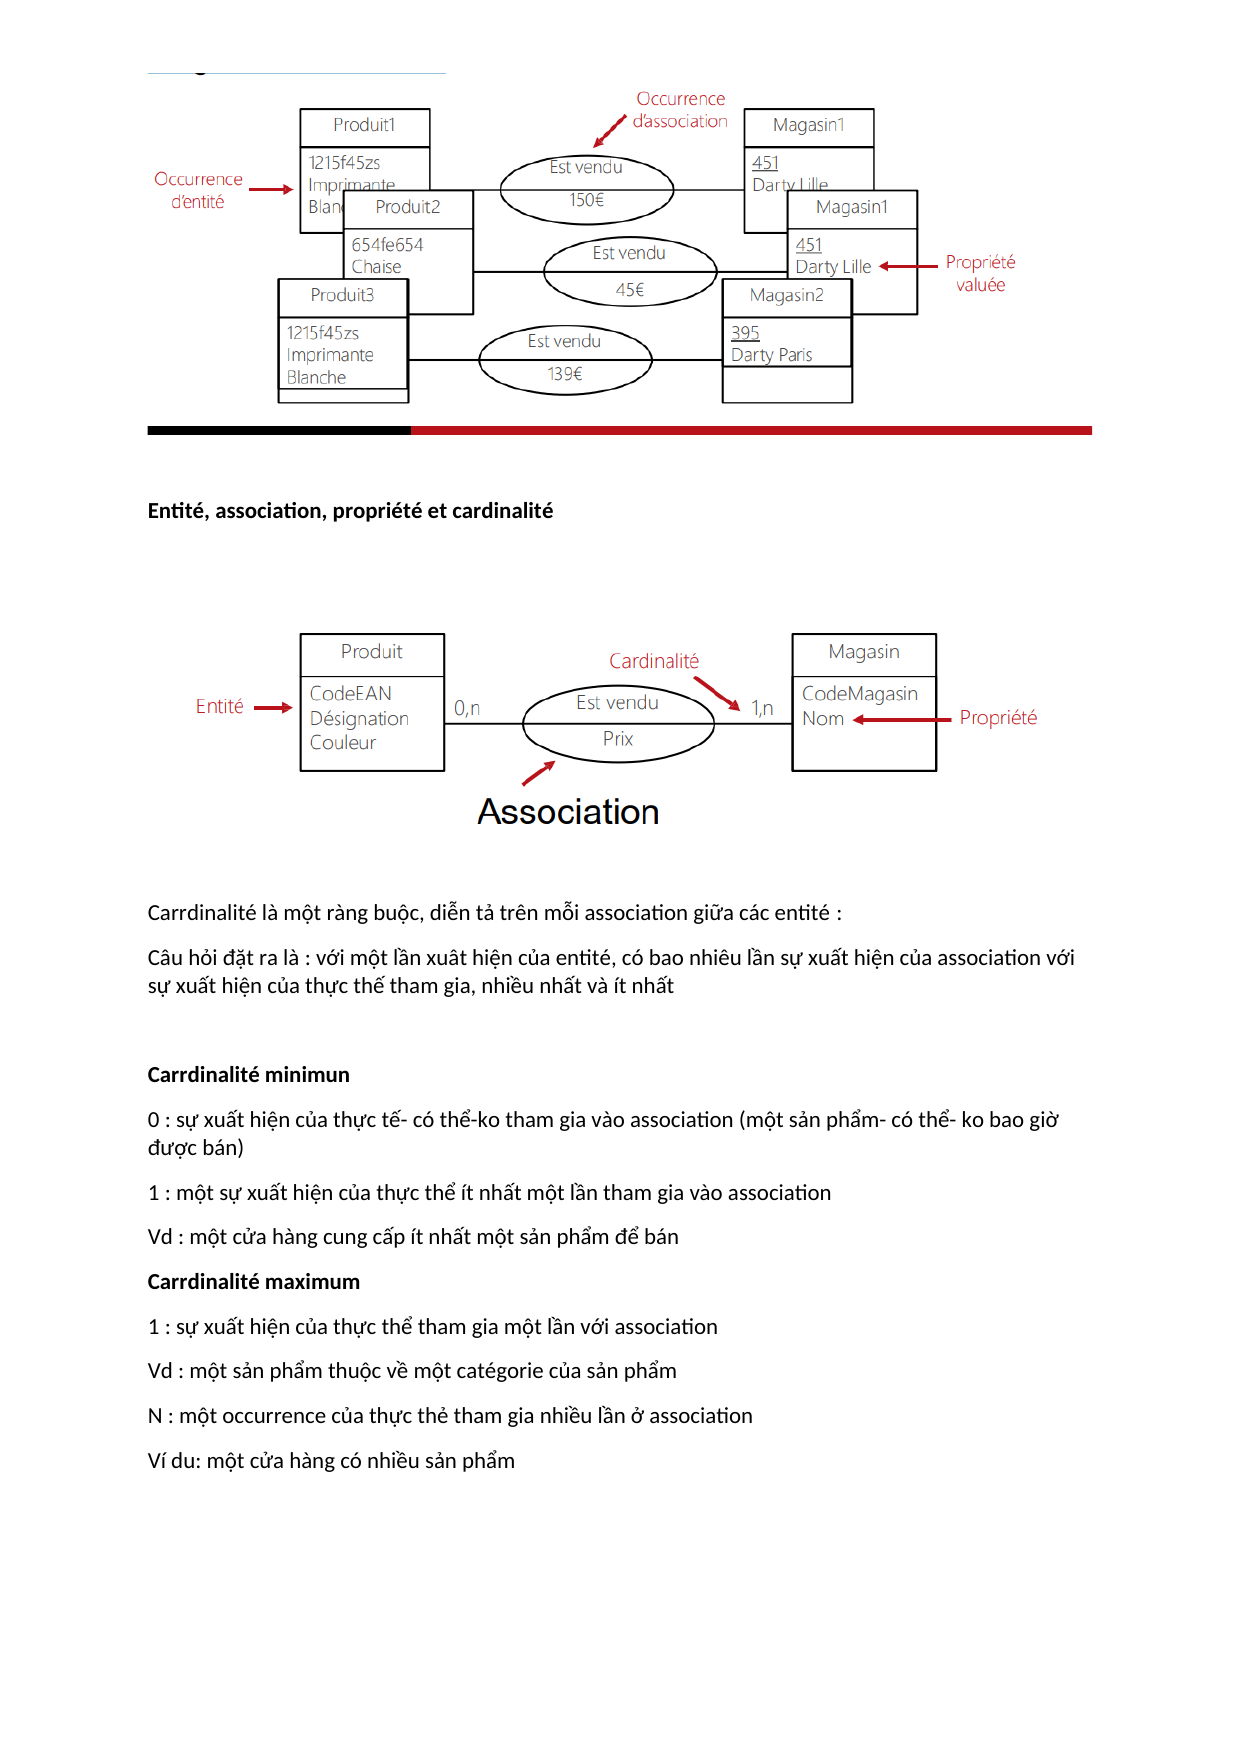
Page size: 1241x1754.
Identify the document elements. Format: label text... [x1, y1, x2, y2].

list Vd : một sản phẩm thuộc về một catégorie của sản phẩm [148, 1357, 1093, 1384]
list Entité, association, propriété et cardinalité [148, 496, 1093, 524]
list Carrdinalité minimun [148, 1060, 1093, 1088]
list N : một occurrence của thực thẻ tham gia nhiều lần ở association [148, 1401, 1093, 1429]
list 1 : một sự xuất hiện của thực thể ít nhất một lần tham gia vào association [148, 1178, 1093, 1206]
list Carrdinalité maximum [148, 1267, 1093, 1295]
list 1 : sự xuất hiện của thực thể tham gia một lần với association [148, 1312, 1093, 1340]
list Ví du: một cửa hàng có nhiều sản phẩm [148, 1446, 1093, 1474]
list 0 : sự xuất hiện của thực tế- có thể-ko tham gia vào association (một sản phẩm- có thể- ko bao giờ được bán) [148, 1105, 1093, 1161]
list Câu hỏi đặt ra là : với một lần xuât hiện của entité, có bao nhiêu lần sự xuất hiện của association với sự xuất hiện của thực thế tham gia, nhiều nhất và ít nhất [148, 943, 1093, 999]
list Vd : một cửa hàng cung cấp ít nhất một sản phẩm để bán [148, 1222, 1093, 1251]
list Carrdinalité là một ràng buộc, diễn tả trên mỗi association giữa các entité : [148, 898, 1093, 926]
